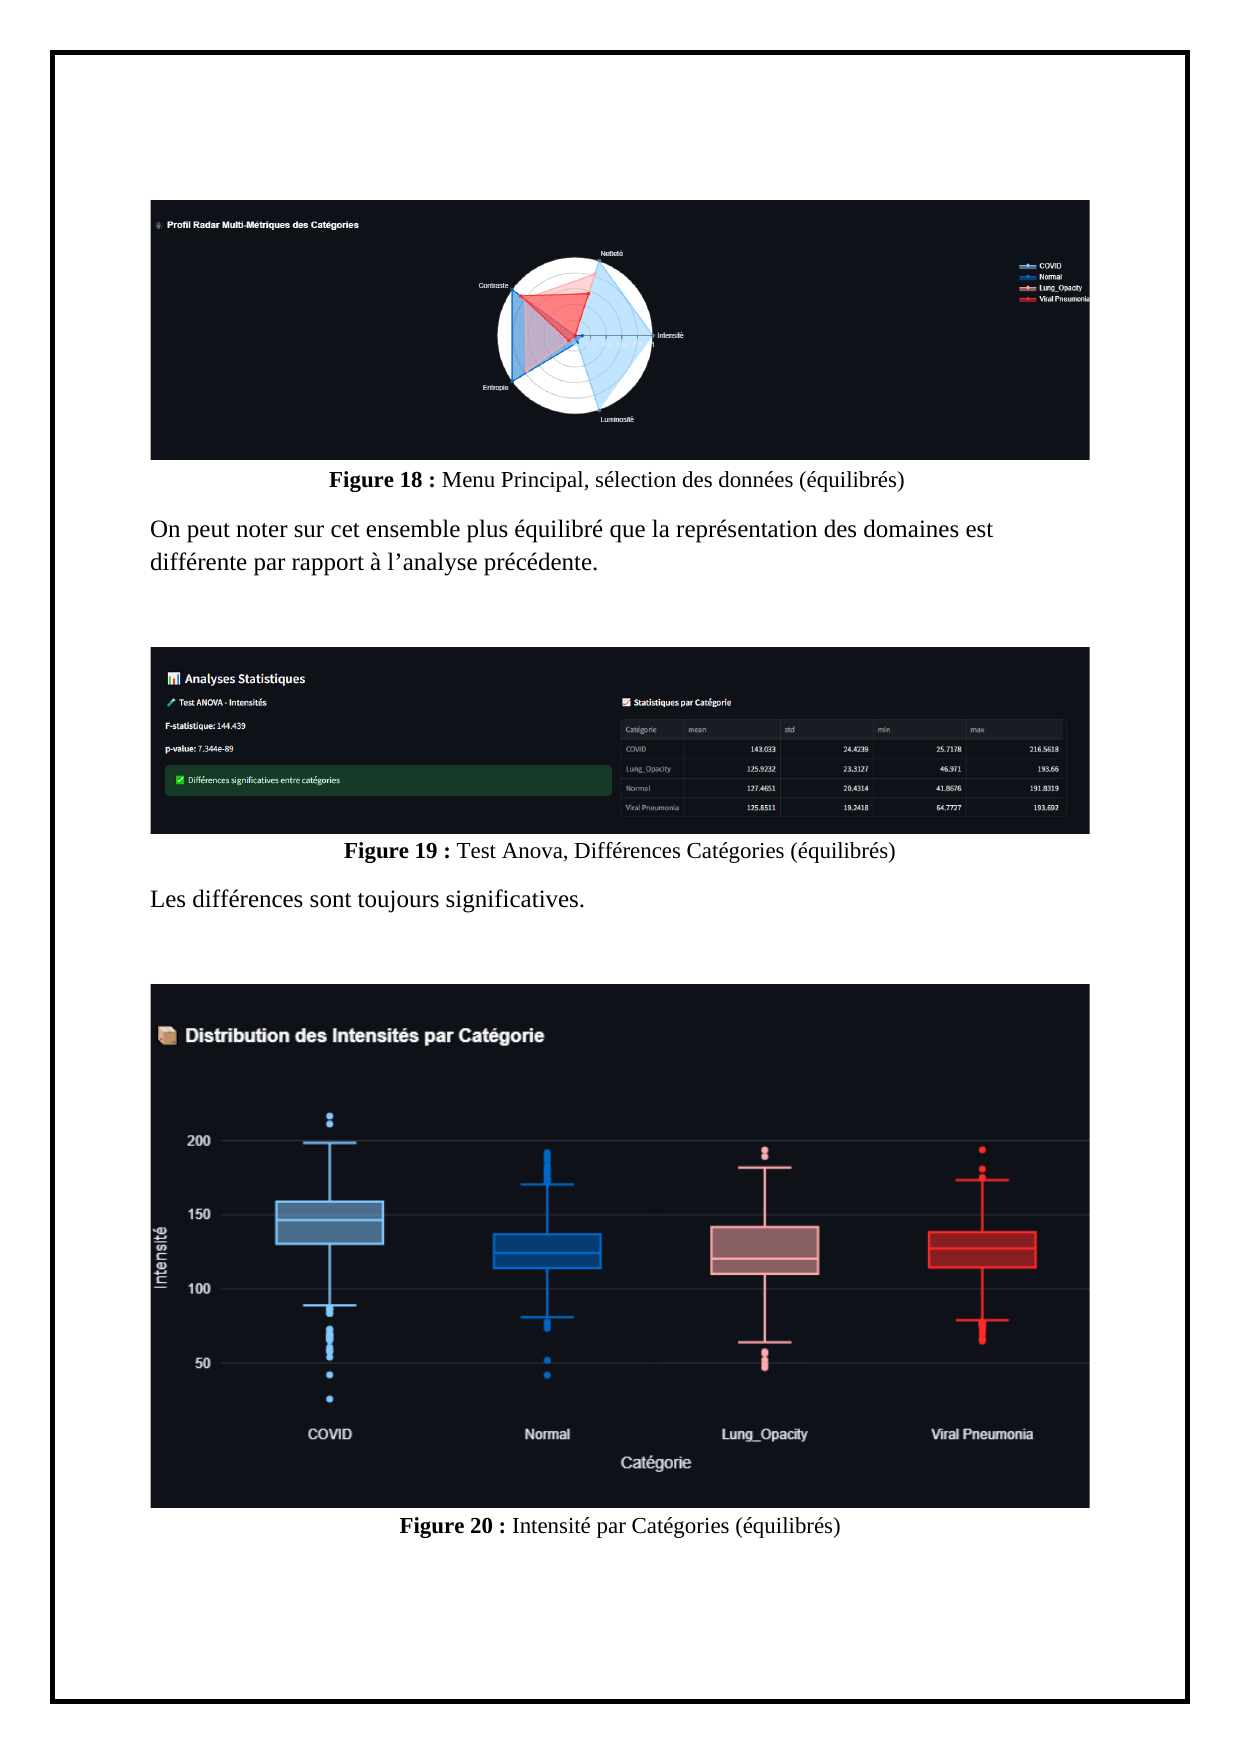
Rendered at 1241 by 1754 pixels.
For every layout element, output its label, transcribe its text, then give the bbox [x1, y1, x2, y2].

text Figure 18 : Menu Principal, sélection des données (équilibrés) [150, 460, 1090, 493]
text On peut noter sur cet ensemble plus équilibré que la représentation des domaines est différente par rapport à l’analyse précédente. [150, 514, 1090, 576]
text Figure 20 : Intensité par Catégories (équilibrés) [150, 1508, 1090, 1538]
text Les différences sont toujours significatives. [150, 884, 1090, 913]
text Figure 19 : Test Anova, Différences Catégories (équilibrés) [150, 834, 1090, 864]
